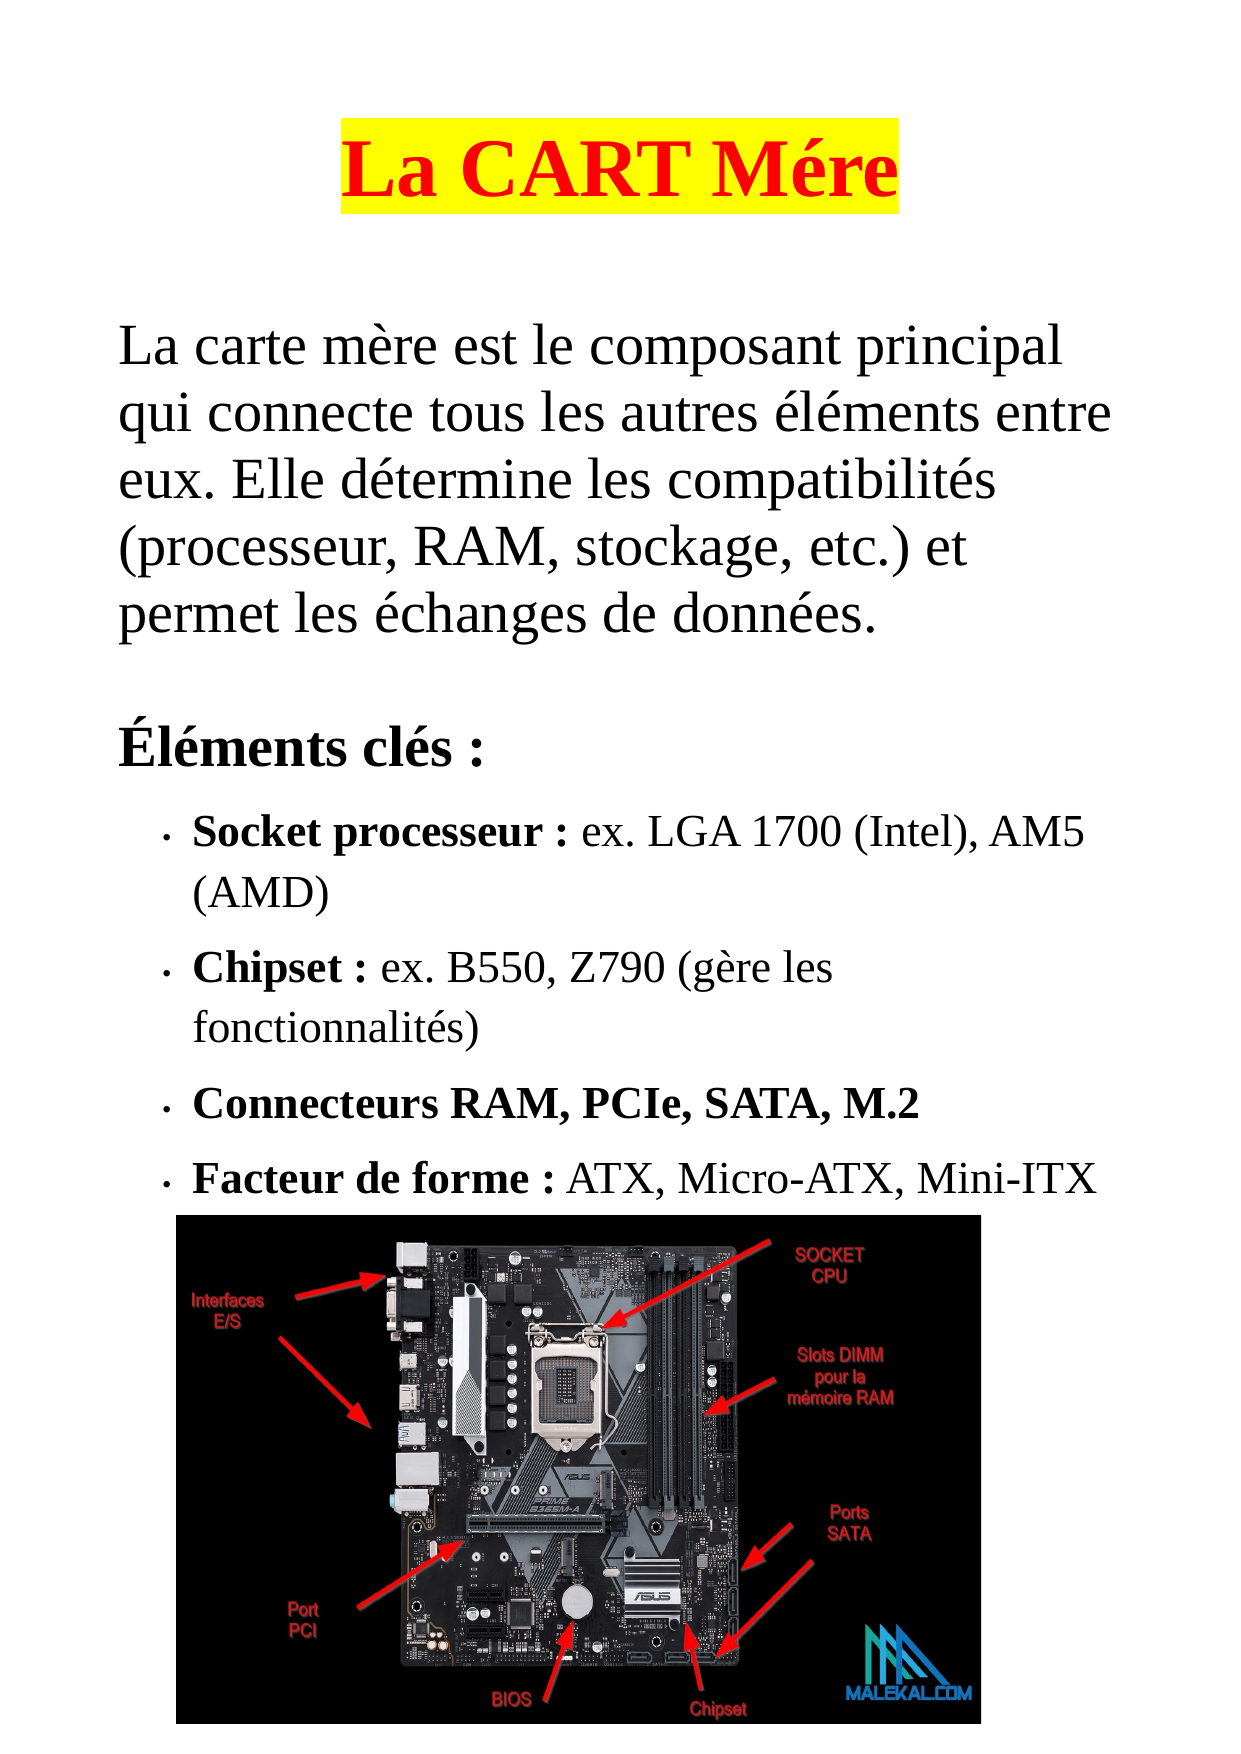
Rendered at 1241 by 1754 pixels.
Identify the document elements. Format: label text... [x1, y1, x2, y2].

list Connecteurs RAM, PCIe, SATA, M.2 [162, 1075, 1122, 1128]
text La CART Mére [118, 118, 1122, 214]
text Éléments clés : [118, 712, 1122, 779]
list Facteur de forme : ATX, Micro-ATX, Mini-ITX [162, 1150, 1122, 1203]
text La carte mère est le composant principal qui connecte tous les autres éléments entre eux. Elle détermine les compatibilités (processeur, RAM, stockage, etc.) et permet les échanges de données. [118, 310, 1122, 645]
list Socket processeur : ex. LGA 1700 (Intel), AM5 (AMD) [162, 804, 1122, 917]
list Chipset : ex. B550, Z790 (gère les fonctionnalités) [162, 939, 1122, 1053]
picture [176, 1215, 982, 1724]
